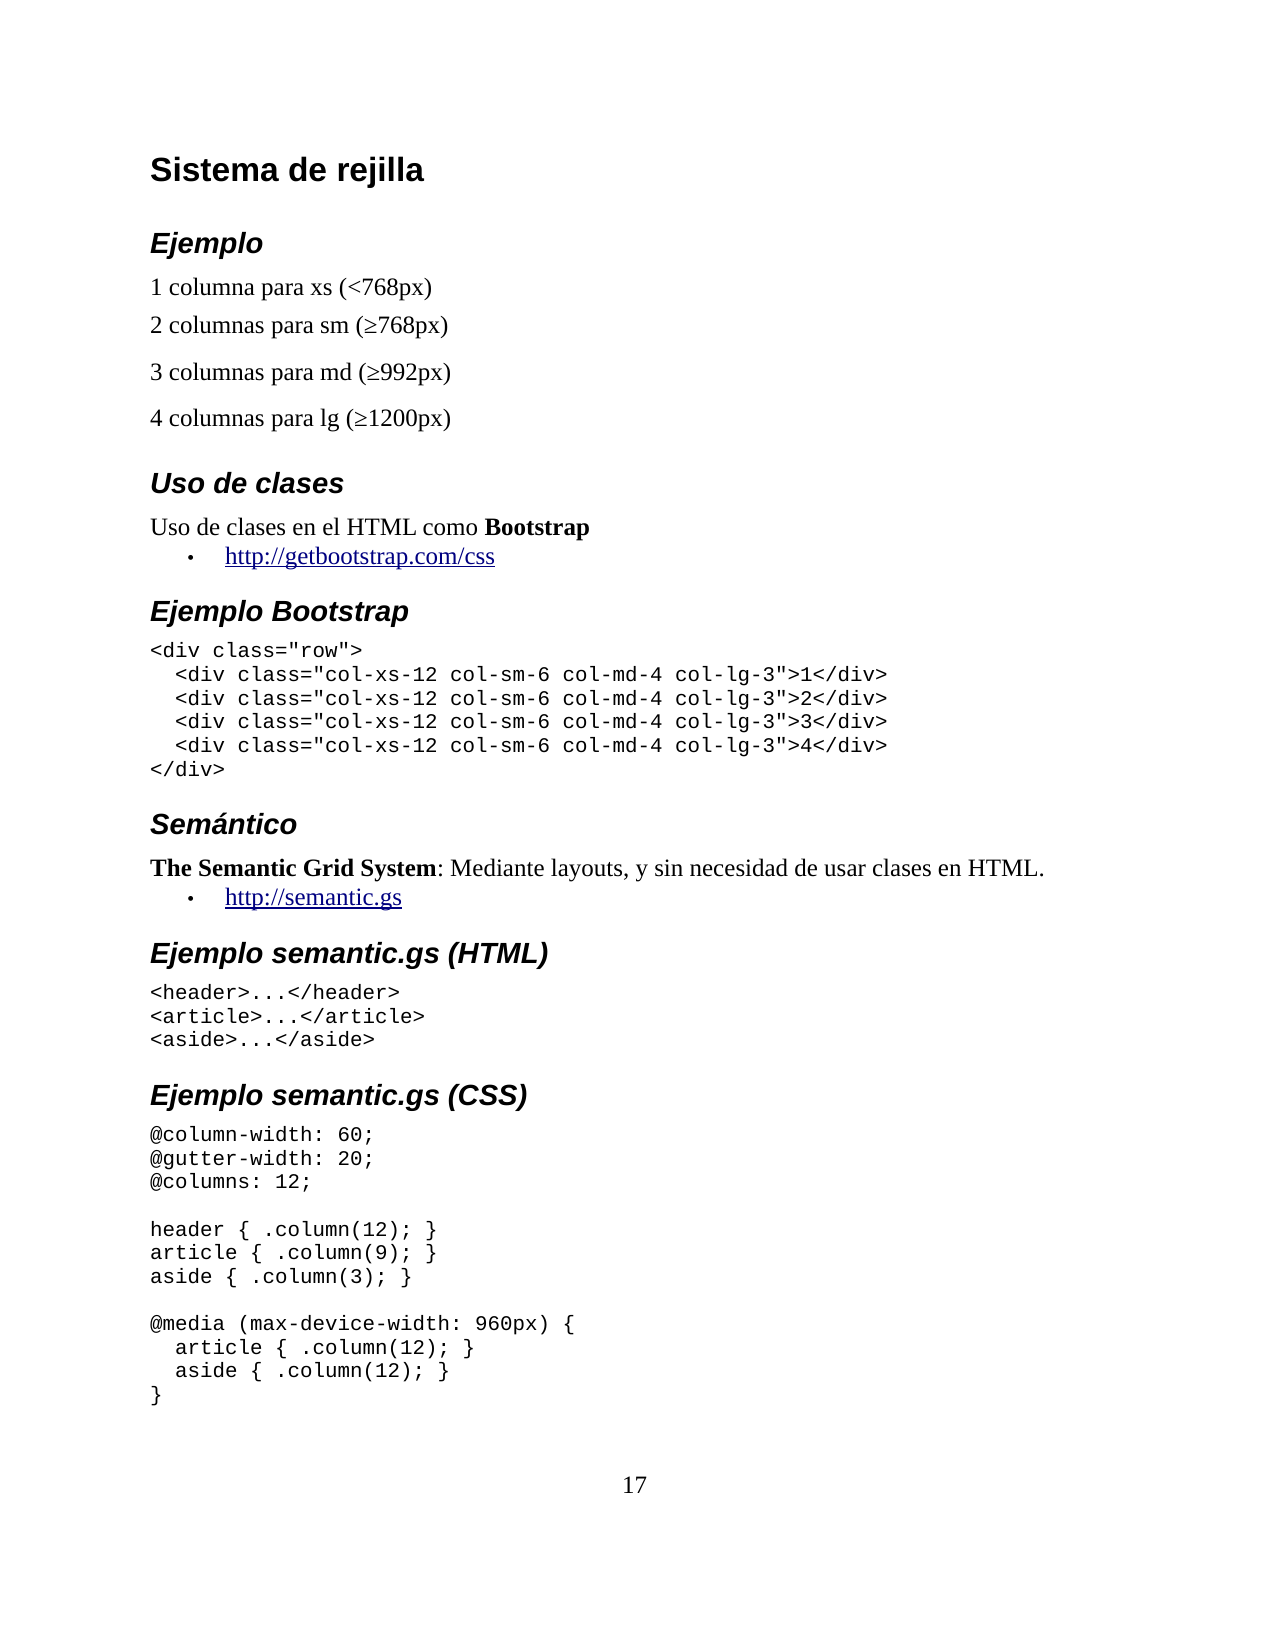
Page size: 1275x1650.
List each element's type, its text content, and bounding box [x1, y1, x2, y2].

subtitle Sistema de rejilla [150, 150, 1125, 189]
subtitle Uso de clases [150, 466, 1125, 499]
text aside { .column(3); } [150, 1266, 1125, 1289]
text <header>...</header> [150, 982, 1125, 1006]
text The Semantic Grid System: Mediante layouts, y sin necesidad de usar clases en HTML. [150, 853, 1125, 882]
text 1 columna para xs (<768px) [150, 272, 1125, 301]
list http://getbootstrap.com/css [187, 541, 1125, 569]
text <article>...</article> [150, 1006, 1125, 1029]
text </div> [150, 759, 1125, 782]
text header { .column(12); } [150, 1218, 1125, 1242]
subtitle Ejemplo semantic.gs (HTML) [150, 936, 1125, 969]
text <div class="row"> [150, 641, 1125, 664]
subtitle Ejemplo Bootstrap [150, 594, 1125, 628]
text <div class="col-xs-12 col-sm-6 col-md-4 col-lg-3">3</div> [150, 711, 1125, 735]
text @column-width: 60; [150, 1124, 1125, 1148]
text <div class="col-xs-12 col-sm-6 col-md-4 col-lg-3">4</div> [150, 735, 1125, 759]
text @media (max-device-width: 960px) { [150, 1313, 1125, 1337]
text article { .column(9); } [150, 1242, 1125, 1266]
text <div class="col-xs-12 col-sm-6 col-md-4 col-lg-3">2</div> [150, 688, 1125, 711]
text 3 columnas para md (≥992px) [150, 357, 1125, 385]
subtitle Ejemplo semantic.gs (CSS) [150, 1078, 1125, 1111]
text 2 columnas para sm (≥768px) [150, 310, 1125, 339]
text Uso de clases en el HTML como Bootstrap [150, 512, 1125, 541]
text <aside>...</aside> [150, 1029, 1125, 1053]
text } [150, 1384, 1125, 1408]
subtitle Semántico [150, 807, 1125, 841]
subtitle Ejemplo [150, 226, 1125, 260]
list http://semantic.gs [187, 882, 1125, 911]
text article { .column(12); } [150, 1337, 1125, 1360]
text @columns: 12; [150, 1171, 1125, 1195]
text <div class="col-xs-12 col-sm-6 col-md-4 col-lg-3">1</div> [150, 664, 1125, 688]
text 4 columnas para lg (≥1200px) [150, 403, 1125, 432]
text @gutter-width: 20; [150, 1148, 1125, 1171]
text aside { .column(12); } [150, 1360, 1125, 1384]
